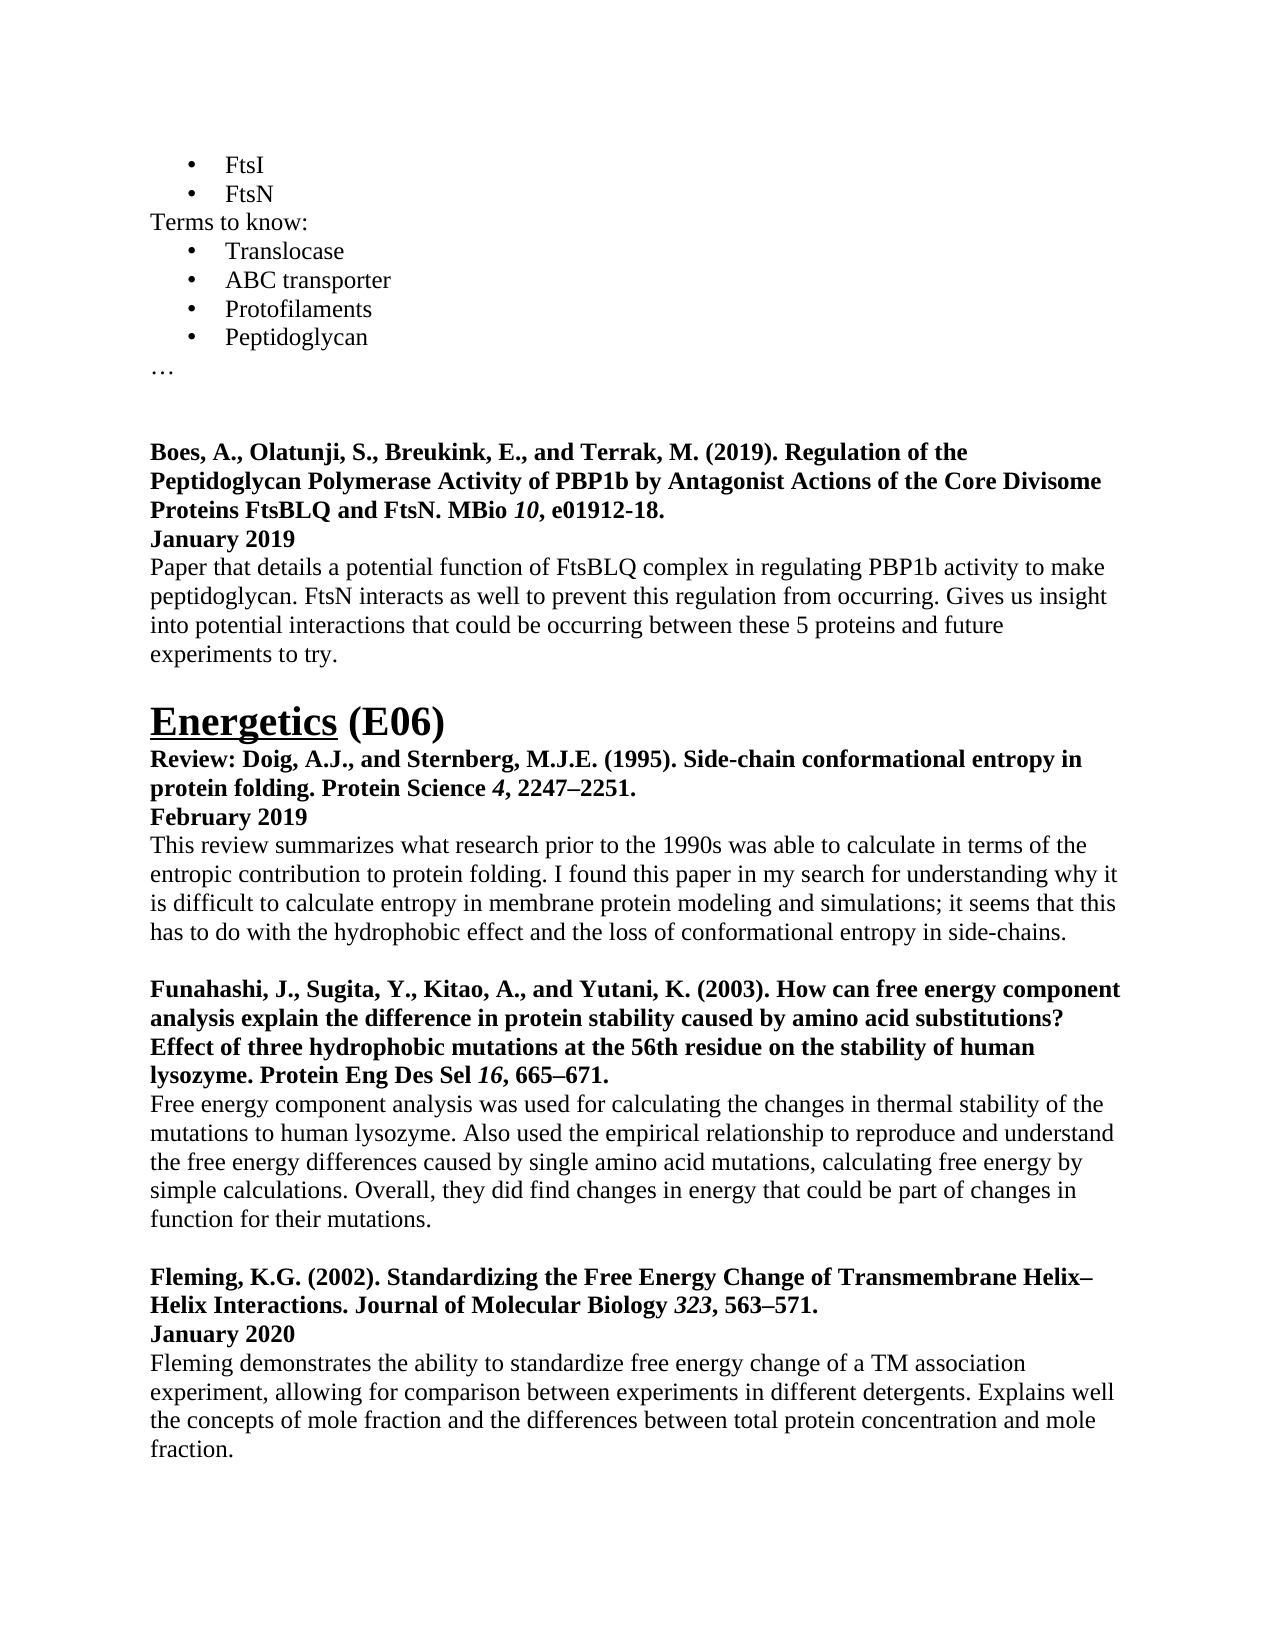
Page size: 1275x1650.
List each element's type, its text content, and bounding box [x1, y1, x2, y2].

text Energetics (E06) [150, 696, 1125, 744]
text Fleming, K.G. (2002). Standardizing the Free Energy Change of Transmembrane Helix–Helix Interactions. Journal of Molecular Biology 323, 563–571. [150, 1262, 1125, 1319]
text January 2019 [150, 524, 1125, 552]
text Funahashi, J., Sugita, Y., Kitao, A., and Yutani, K. (2003). How can free energy component analysis explain the difference in protein stability caused by amino acid substitutions? Effect of three hydrophobic mutations at the 56th residue on the stability of human lysozyme. Protein Eng Des Sel 16, 665–671. [150, 974, 1125, 1089]
text Terms to know: [150, 207, 1125, 236]
text January 2020 [150, 1319, 1125, 1348]
text Free energy component analysis was used for calculating the changes in thermal stability of the mutations to human lysozyme. Also used the empirical relationship to reproduce and understand the free energy differences caused by single amino acid mutations, calculating free energy by simple calculations. Overall, they did find changes in energy that could be part of changes in function for their mutations. [150, 1089, 1125, 1233]
text February 2019 [150, 802, 1125, 830]
text Paper that details a potential function of FtsBLQ complex in regulating PBP1b activity to make peptidoglycan. FtsN interacts as well to prevent this regulation from occurring. Gives us insight into potential interactions that could be occurring between these 5 proteins and future experiments to try. [150, 552, 1125, 667]
list Peptidoglycan [187, 322, 1125, 351]
text This review summarizes what research prior to the 1990s was able to calculate in terms of the entropic contribution to protein folding. I found this paper in my search for understanding why it is difficult to calculate entropy in membrane protein modeling and simulations; it seems that this has to do with the hydrophobic effect and the loss of conformational entropy in side-chains. [150, 830, 1125, 945]
text Review: Doig, A.J., and Sternberg, M.J.E. (1995). Side-chain conformational entropy in protein folding. Protein Science 4, 2247–2251. [150, 744, 1125, 802]
list ABC transporter [187, 265, 1125, 294]
list FtsI [187, 150, 1125, 179]
list FtsN [187, 179, 1125, 207]
text … [150, 351, 1125, 380]
list Protofilaments [187, 294, 1125, 322]
text Fleming demonstrates the ability to standardize free energy change of a TM association experiment, allowing for comparison between experiments in different detergents. Explains well the concepts of mole fraction and the differences between total protein concentration and mole fraction. [150, 1348, 1125, 1463]
text Boes, A., Olatunji, S., Breukink, E., and Terrak, M. (2019). Regulation of the Peptidoglycan Polymerase Activity of PBP1b by Antagonist Actions of the Core Divisome Proteins FtsBLQ and FtsN. MBio 10, e01912-18. [150, 437, 1125, 524]
list Translocase [187, 236, 1125, 265]
